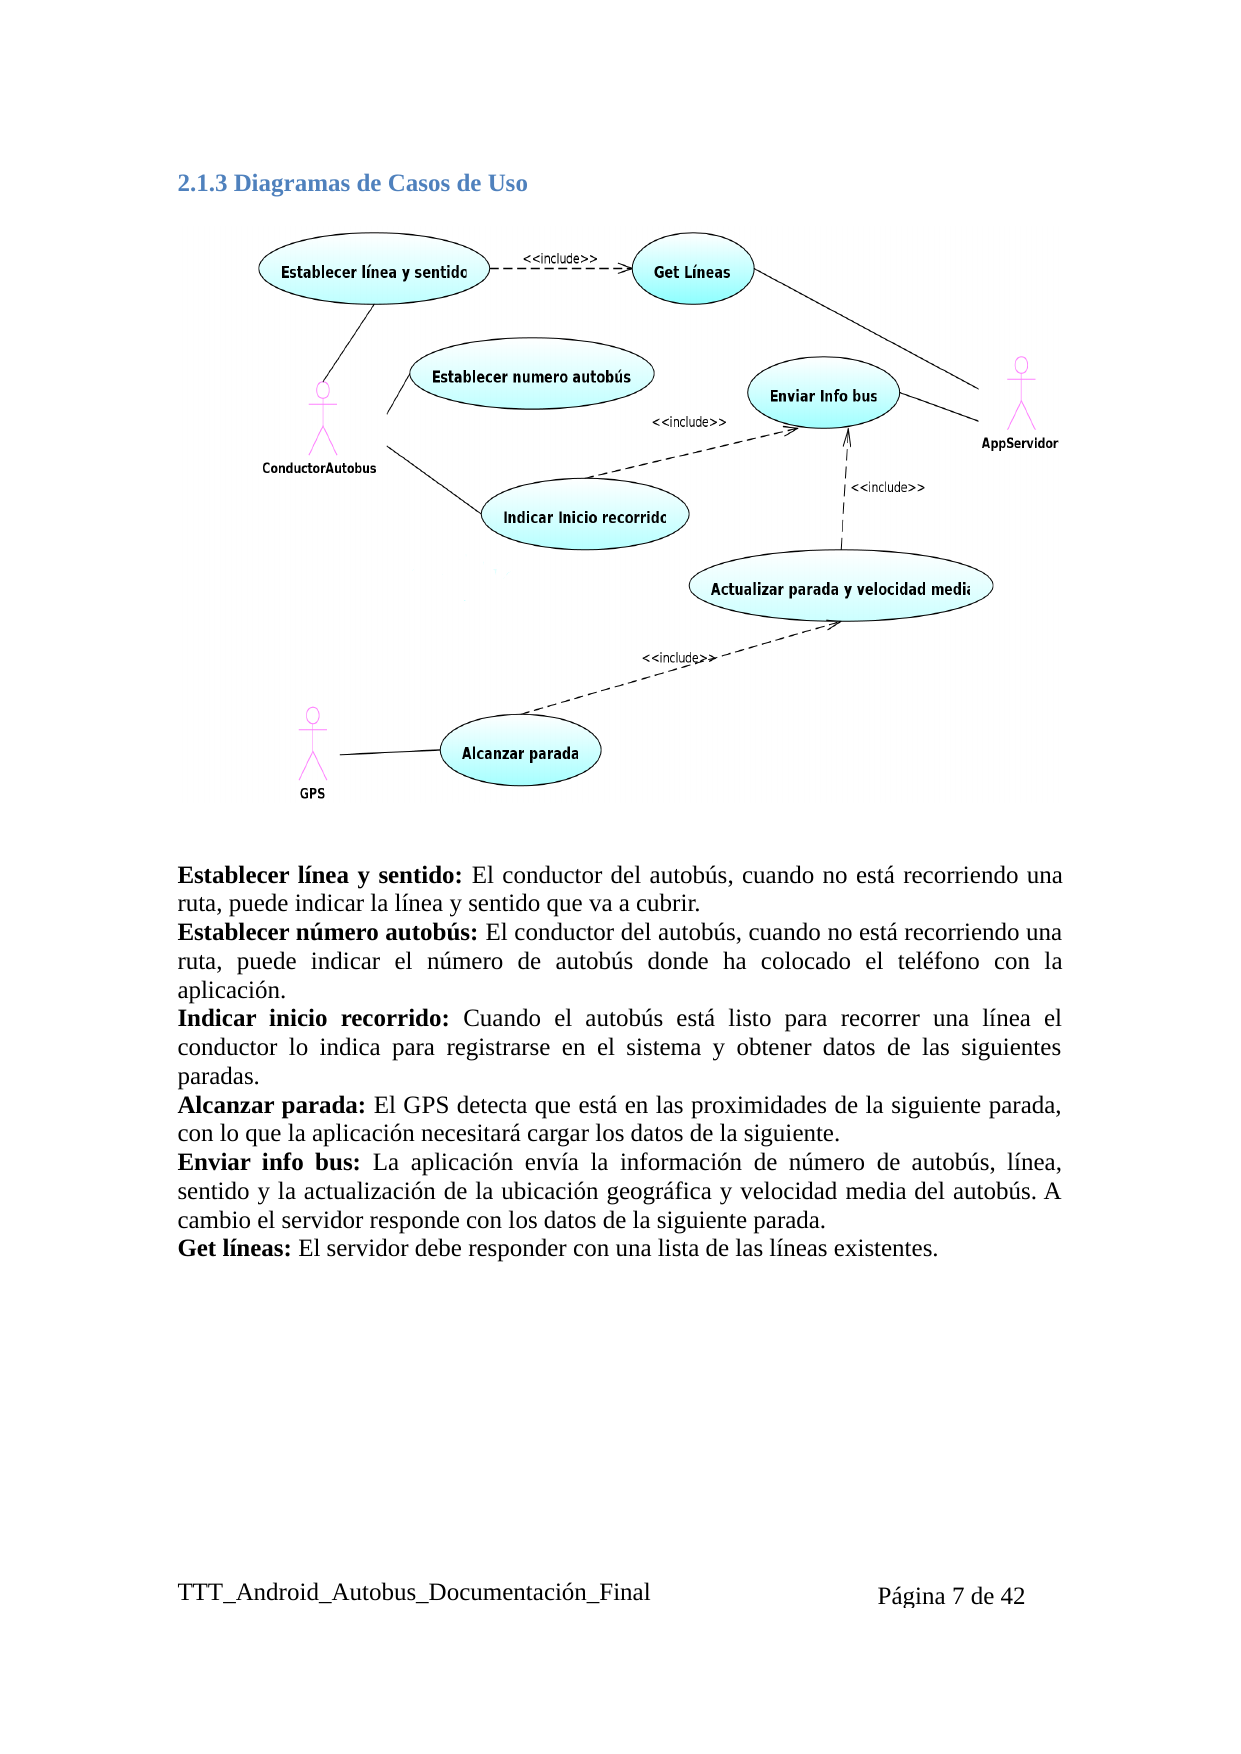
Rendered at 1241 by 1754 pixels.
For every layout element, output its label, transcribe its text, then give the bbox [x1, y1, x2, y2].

text Indicar inicio recorrido: Cuando el autobús está listo para recorrer una línea el conductor lo indica para registrarse en el sistema y obtener datos de las siguientes paradas. [177, 1003, 1063, 1090]
text Get líneas: El servidor debe responder con una lista de las líneas existentes. [177, 1233, 1063, 1262]
text Establecer número autobús: El conductor del autobús, cuando no está recorriendo una ruta, puede indicar el número de autobús donde ha colocado el teléfono con la aplicación. [177, 917, 1063, 1003]
picture [177, 226, 1063, 803]
text Establecer línea y sentido: El conductor del autobús, cuando no está recorriendo una ruta, puede indicar la línea y sentido que va a cubrir. [177, 860, 1063, 917]
text Enviar info bus: La aplicación envía la información de número de autobús, línea, sentido y la actualización de la ubicación geográfica y velocidad media del autobús. A cambio el servidor responde con los datos de la siguiente parada. [177, 1147, 1063, 1233]
text Alcanzar parada: El GPS detecta que está en las proximidades de la siguiente parada, con lo que la aplicación necesitará cargar los datos de la siguiente. [177, 1090, 1063, 1147]
subtitle 2.1.3 Diagramas de Casos de Uso [177, 168, 1063, 197]
